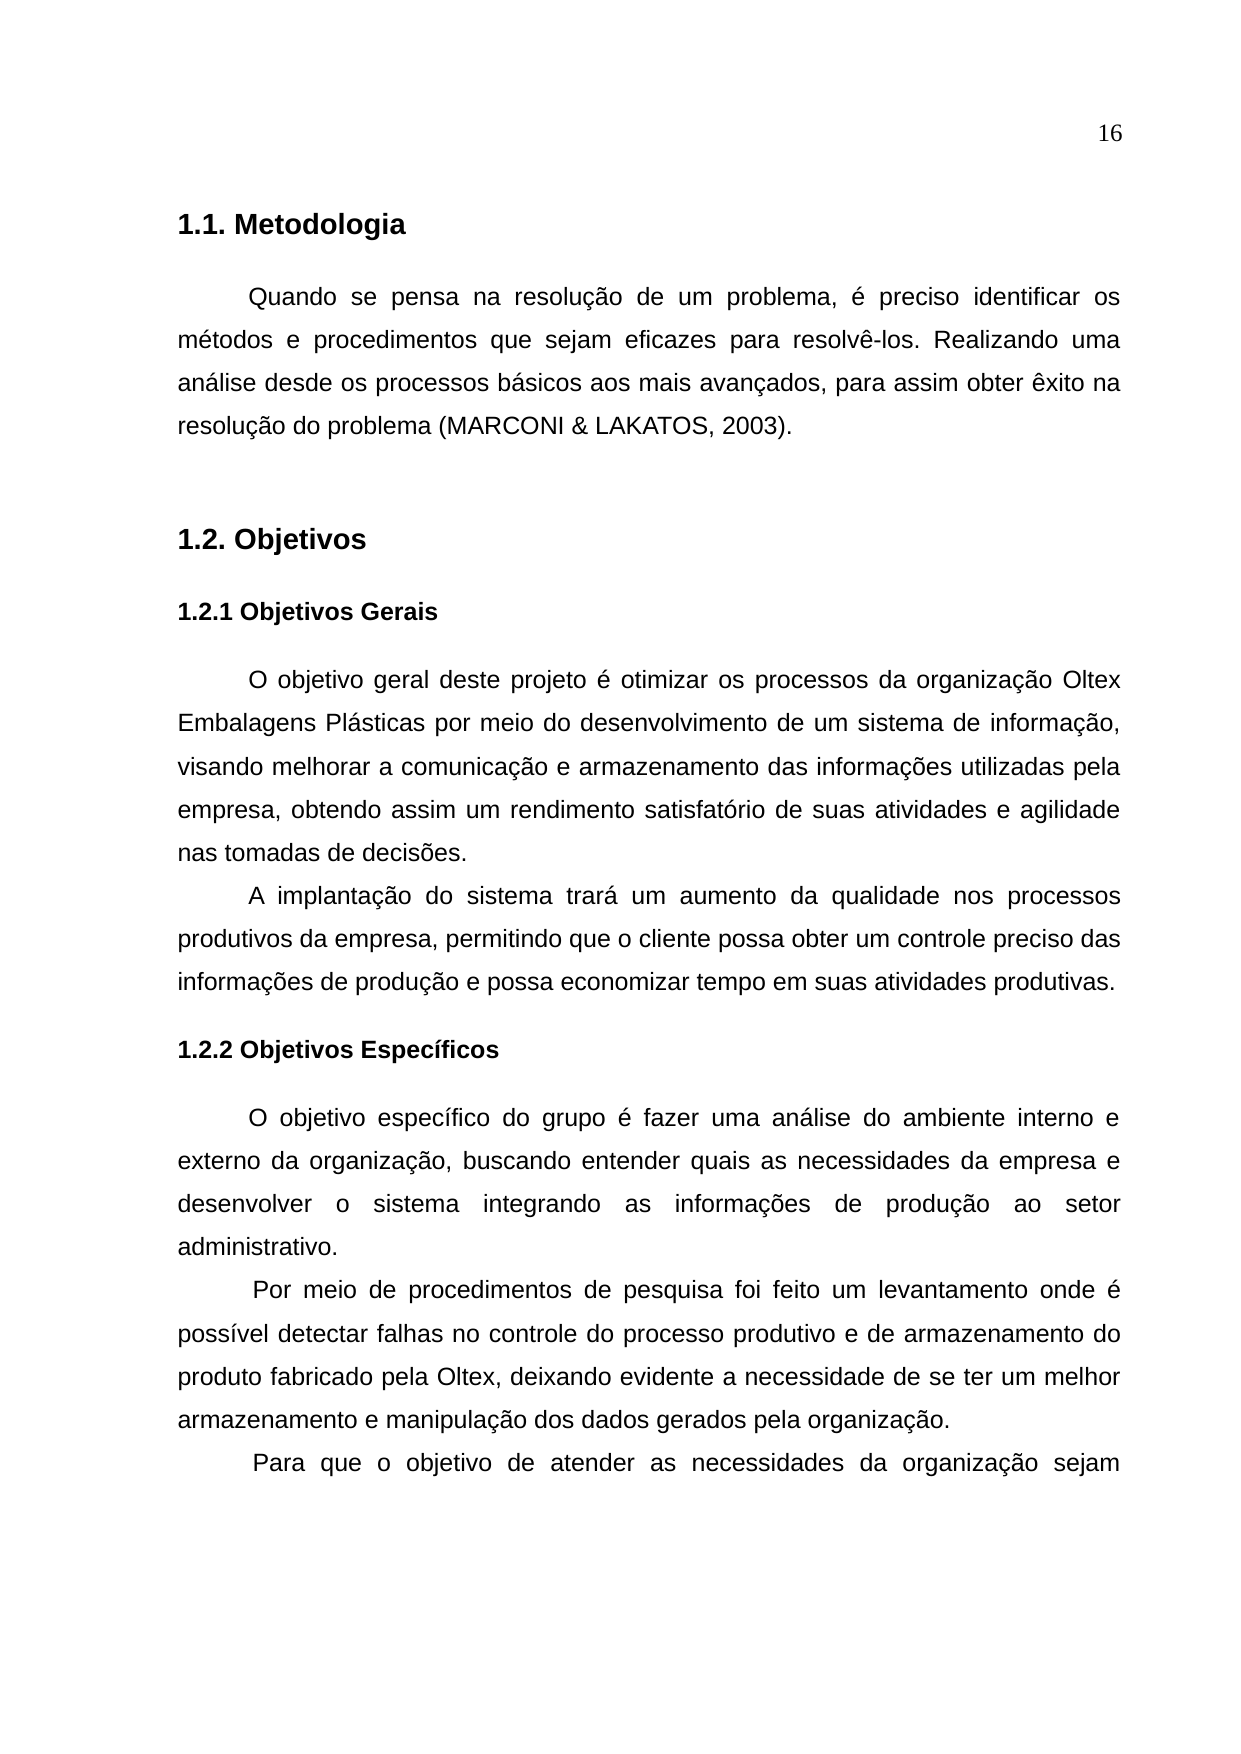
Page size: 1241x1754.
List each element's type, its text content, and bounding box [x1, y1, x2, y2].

subtitle 1.1. Metodologia [177, 207, 1122, 240]
subtitle 1.2.1 Objetivos Gerais [177, 597, 1122, 626]
subtitle 1.2.2 Objetivos Específicos [177, 1035, 1122, 1064]
subtitle 1.2. Objetivos [177, 522, 1122, 556]
text A implantação do sistema trará um aumento da qualidade nos processos produtivos da empresa, permitindo que o cliente possa obter um controle preciso das informações de produção e possa economizar tempo em suas atividades produtivas. [177, 881, 1122, 996]
text Para que o objetivo de atender as necessidades da organização sejam [177, 1448, 1122, 1477]
text Por meio de procedimentos de pesquisa foi feito um levantamento onde é possível detectar falhas no controle do processo produtivo e de armazenamento do produto fabricado pela Oltex, deixando evidente a necessidade de se ter um melhor armazenamento e manipulação dos dados gerados pela organização. [177, 1275, 1122, 1433]
text O objetivo específico do grupo é fazer uma análise do ambiente interno e externo da organização, buscando entender quais as necessidades da empresa e desenvolver o sistema integrando as informações de produção ao setor administrativo. [177, 1103, 1122, 1261]
text Quando se pensa na resolução de um problema, é preciso identificar os métodos e procedimentos que sejam eficazes para resolvê-los. Realizando uma análise desde os processos básicos aos mais avançados, para assim obter êxito na resolução do problema (MARCONI & LAKATOS, 2003). [177, 282, 1122, 440]
text O objetivo geral deste projeto é otimizar os processos da organização Oltex Embalagens Plásticas por meio do desenvolvimento de um sistema de informação, visando melhorar a comunicação e armazenamento das informações utilizadas pela empresa, obtendo assim um rendimento satisfatório de suas atividades e agilidade nas tomadas de decisões. [177, 665, 1122, 866]
